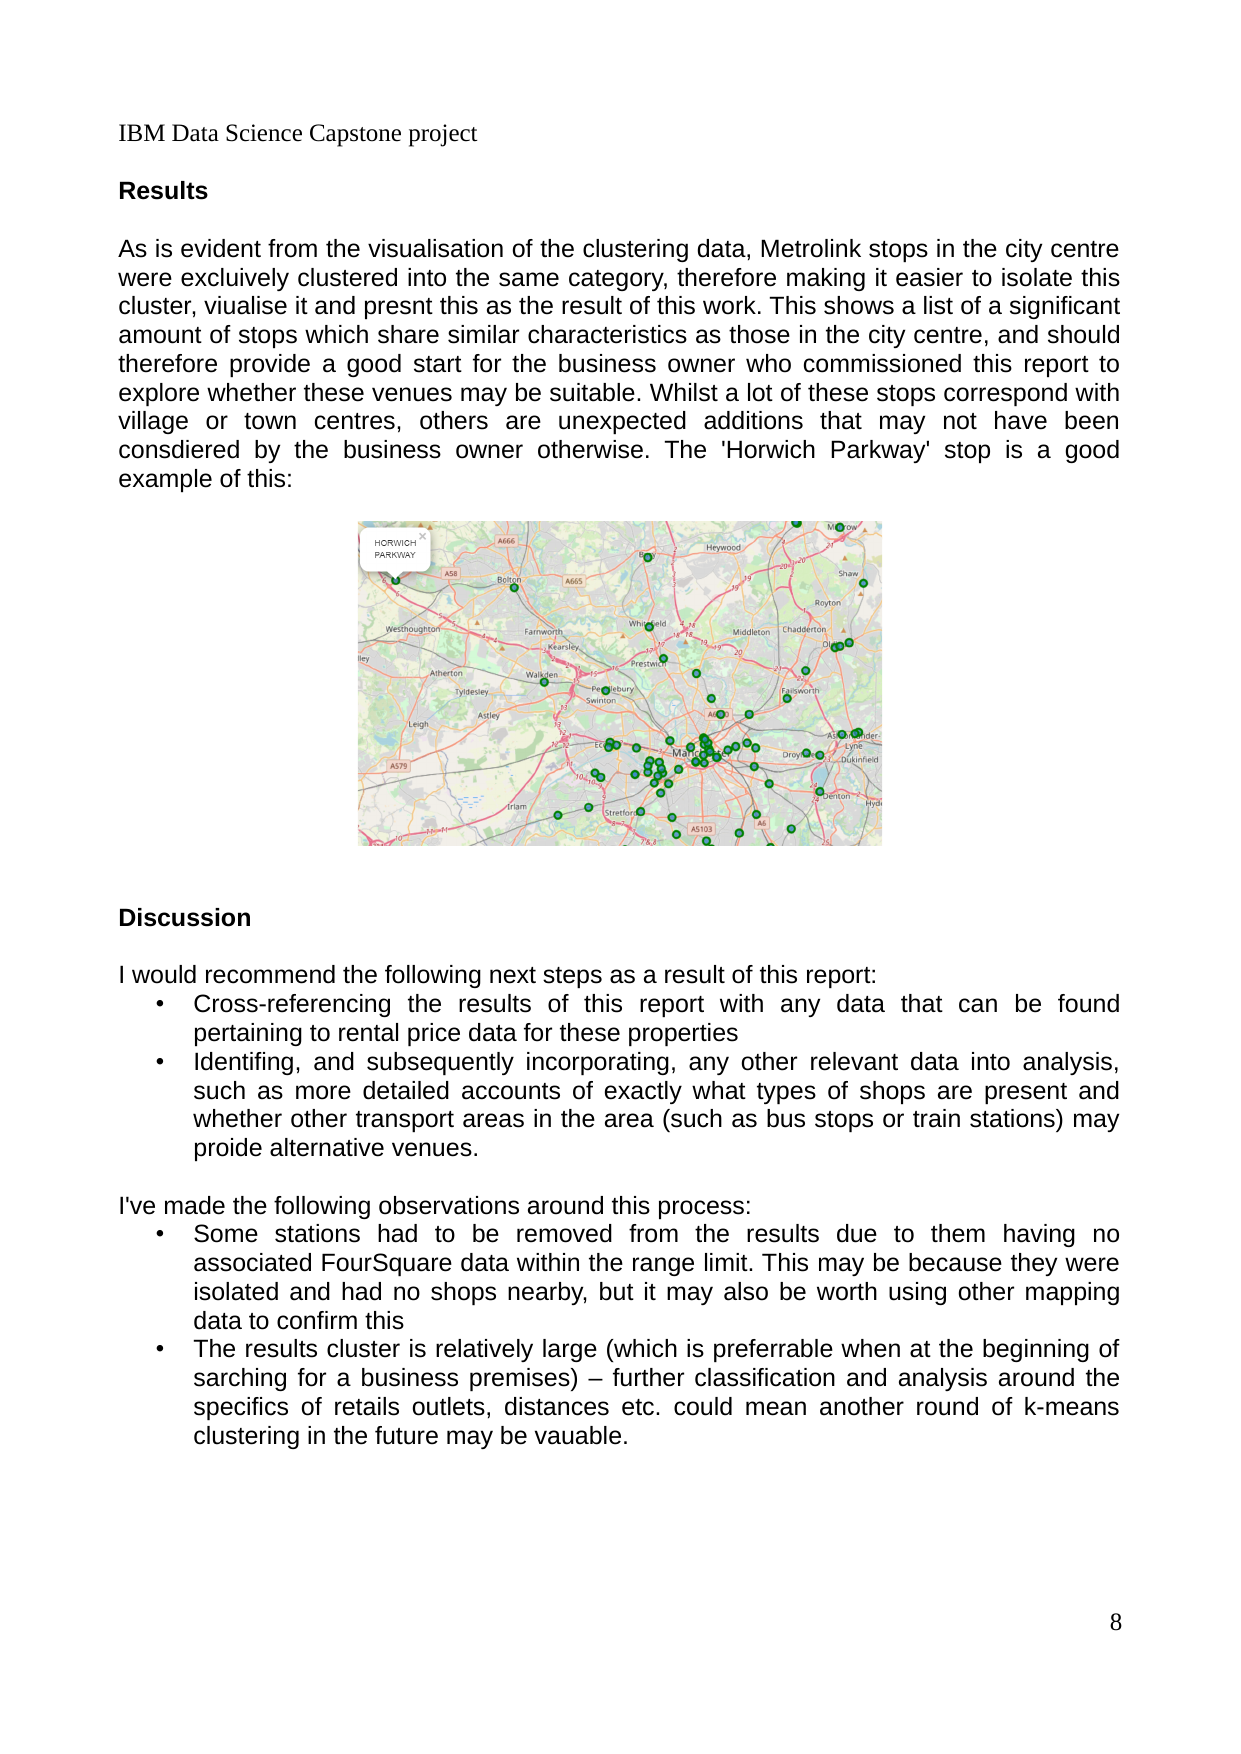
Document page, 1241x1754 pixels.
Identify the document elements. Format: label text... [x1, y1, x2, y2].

list Identifing, and subsequently incorporating, any other relevant data into analysis, such as more detailed accounts of exactly what types of shops are present and whether other transport areas in the area (such as bus stops or train stations) may proide alternative venues. [156, 1047, 1122, 1162]
list The results cluster is relatively large (which is preferrable when at the beginning of sarching for a business premises) – further classification and analysis around the specifics of retails outlets, distances etc. could mean another round of k-means clustering in the future may be vauable. [156, 1334, 1122, 1449]
text Results [118, 176, 1122, 205]
list Cross-referencing the results of this report with any data that can be found pertaining to rental price data for these properties [156, 989, 1122, 1047]
text Discussion [118, 903, 1122, 932]
text I've made the following observations around this process: [118, 1191, 1122, 1219]
list Some stations had to be removed from the results due to them having no associated FourSquare data within the range limit. This may be because they were isolated and had no shops nearby, but it may also be worth using other mapping data to confirm this [156, 1219, 1122, 1334]
text I would recommend the following next steps as a result of this report: [118, 960, 1122, 989]
text As is evident from the visualisation of the clustering data, Metrolink stops in the city centre were excluively clustered into the same category, therefore making it easier to isolate this cluster, viualise it and presnt this as the result of this work. This shows a list of a significant amount of stops which share similar characteristics as those in the city centre, and should therefore provide a good start for the business owner who commissioned this report to explore whether these venues may be suitable. Whilst a lot of these stops correspond with village or town centres, others are unexpected additions that may not have been consdiered by the business owner otherwise. The 'Horwich Parkway' stop is a good example of this: [118, 234, 1122, 493]
